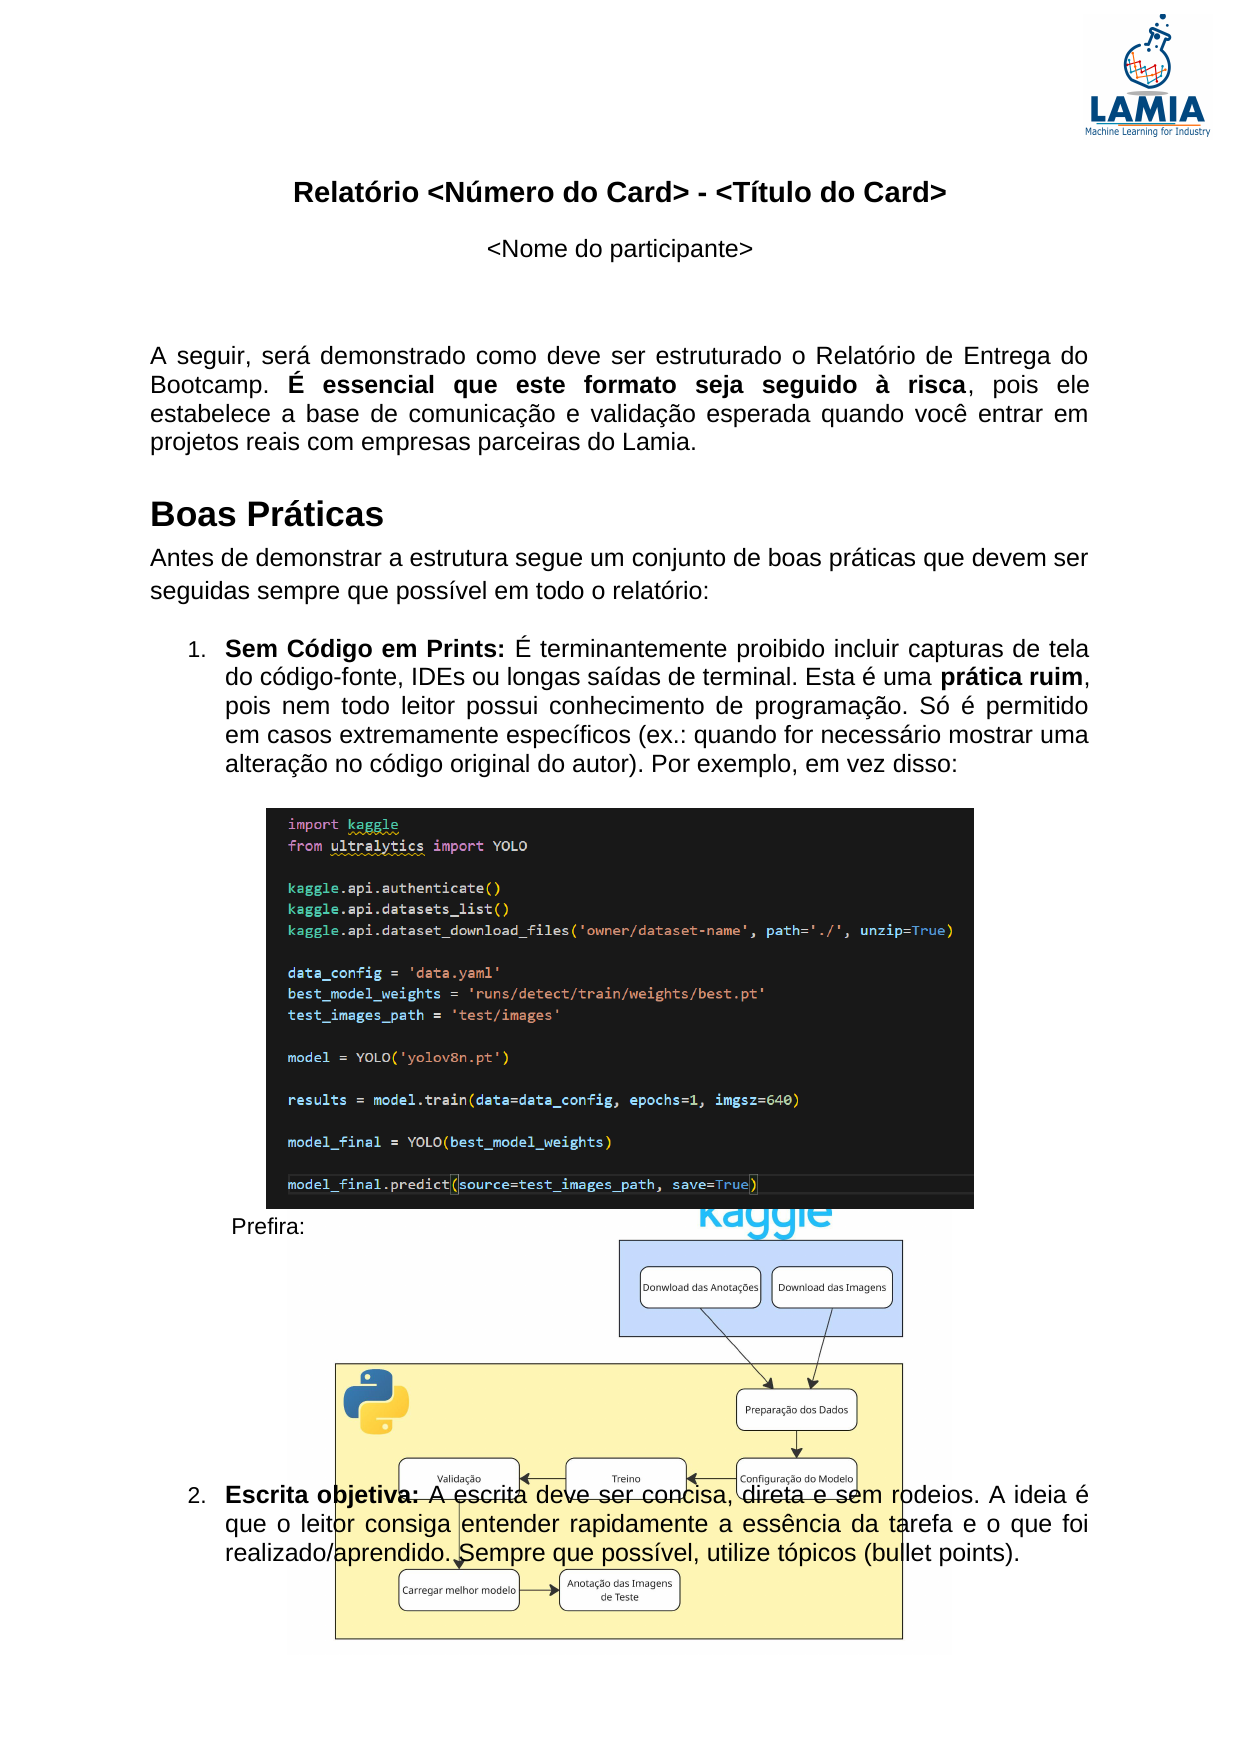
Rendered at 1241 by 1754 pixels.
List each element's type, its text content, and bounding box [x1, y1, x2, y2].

text A seguir, será demonstrado como deve ser estruturado o Relatório de Entrega do Bootcamp. É essencial que este formato seja seguido à risca, pois ele estabelece a base de comunicação e validação esperada quando você entrar em projetos reais com empresas parceiras do Lamia. [150, 341, 1090, 456]
list Escrita objetiva: A escrita deve ser concisa, direta e sem rodeios. A ideia é que o leitor consiga entender rapidamente a essência da tarefa e o que foi realizado/aprendido. Sempre que possível, utilize tópicos (bullet points). [187, 1480, 1090, 1566]
picture [286, 1566, 952, 1655]
text Antes de demonstrar a estrutura segue um conjunto de boas práticas que devem ser seguidas sempre que possível em todo o relatório: [150, 543, 1090, 604]
text Prefira: [150, 1213, 1090, 1239]
picture [1082, 14, 1214, 140]
picture [266, 808, 974, 1213]
list Sem Código em Prints: É terminantemente proibido incluir capturas de tela do código-fonte, IDEs ou longas saídas de terminal. Esta é uma prática ruim, pois nem todo leitor possui conhecimento de programação. Só é permitido em casos extremamente específicos (ex.: quando for necessário mostrar uma alteração no código original do autor). Por exemplo, em vez disso: [187, 634, 1090, 777]
text Relatório <Número do Card> - <Título do Card> [150, 175, 1090, 208]
subtitle Boas Práticas [150, 493, 1090, 534]
picture [286, 1239, 952, 1480]
text <Nome do participante> [150, 233, 1090, 262]
